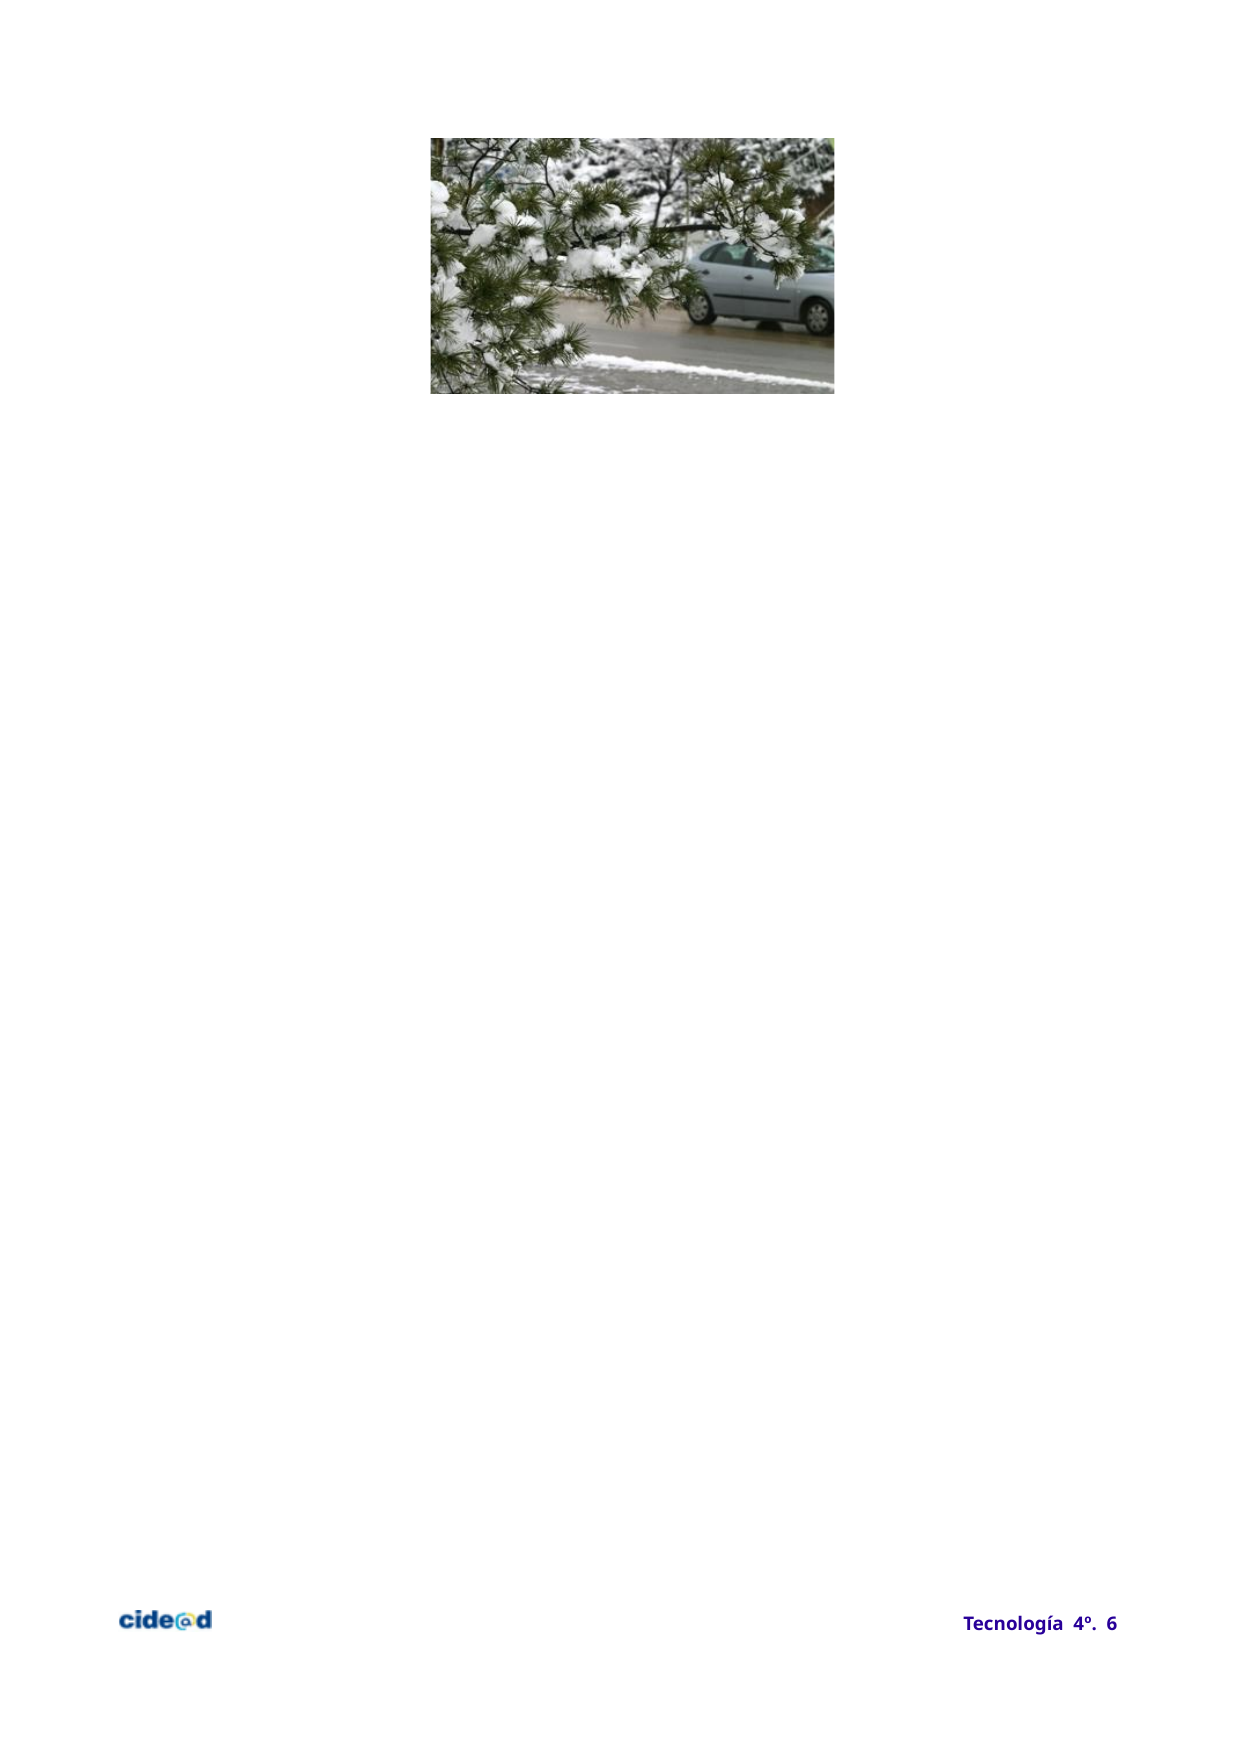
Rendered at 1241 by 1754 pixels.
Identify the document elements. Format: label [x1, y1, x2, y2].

picture [430, 138, 835, 394]
picture [118, 1610, 212, 1632]
